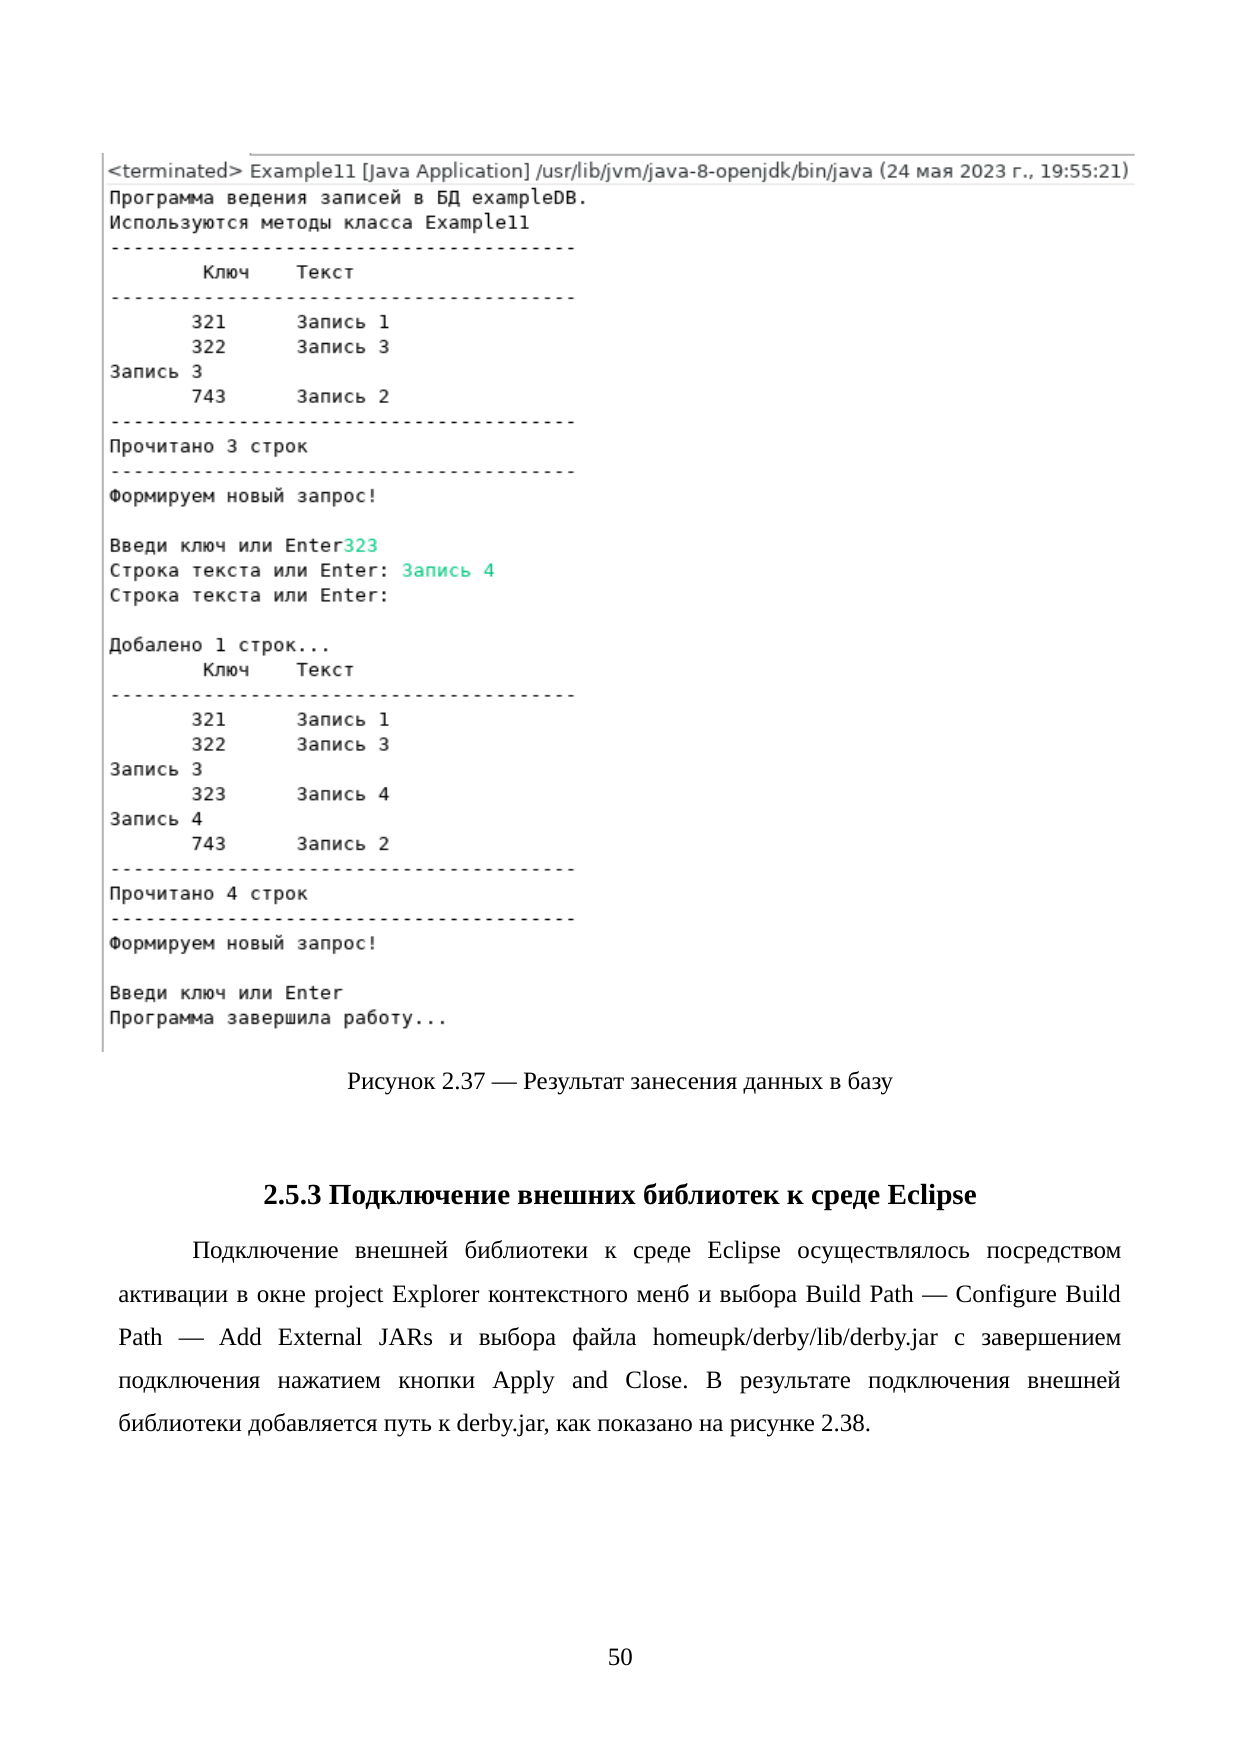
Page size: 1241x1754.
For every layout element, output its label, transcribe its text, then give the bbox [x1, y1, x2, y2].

text [118, 142, 1122, 153]
text Рисунок 2.37 — Результат занесения данных в базу [118, 1052, 1122, 1094]
text Подключение внешней библиотеки к среде Eclipse осуществлялось посредством активации в окне project Explorer контекстного менб и выбора Build Path — Configure Build Path — Add External JARs и выбора файла homeupk/derby/lib/derby.jar с завершением подключения нажатием кнопки Apply and Close. В результате подключения внешней библиотеки добавляется путь к derby.jar, как показано на рисунке 2.38. [118, 1236, 1122, 1437]
subtitle 2.5.3 Подключение внешних библиотек к среде Eclipse [118, 1177, 1122, 1211]
picture [101, 153, 1135, 1052]
